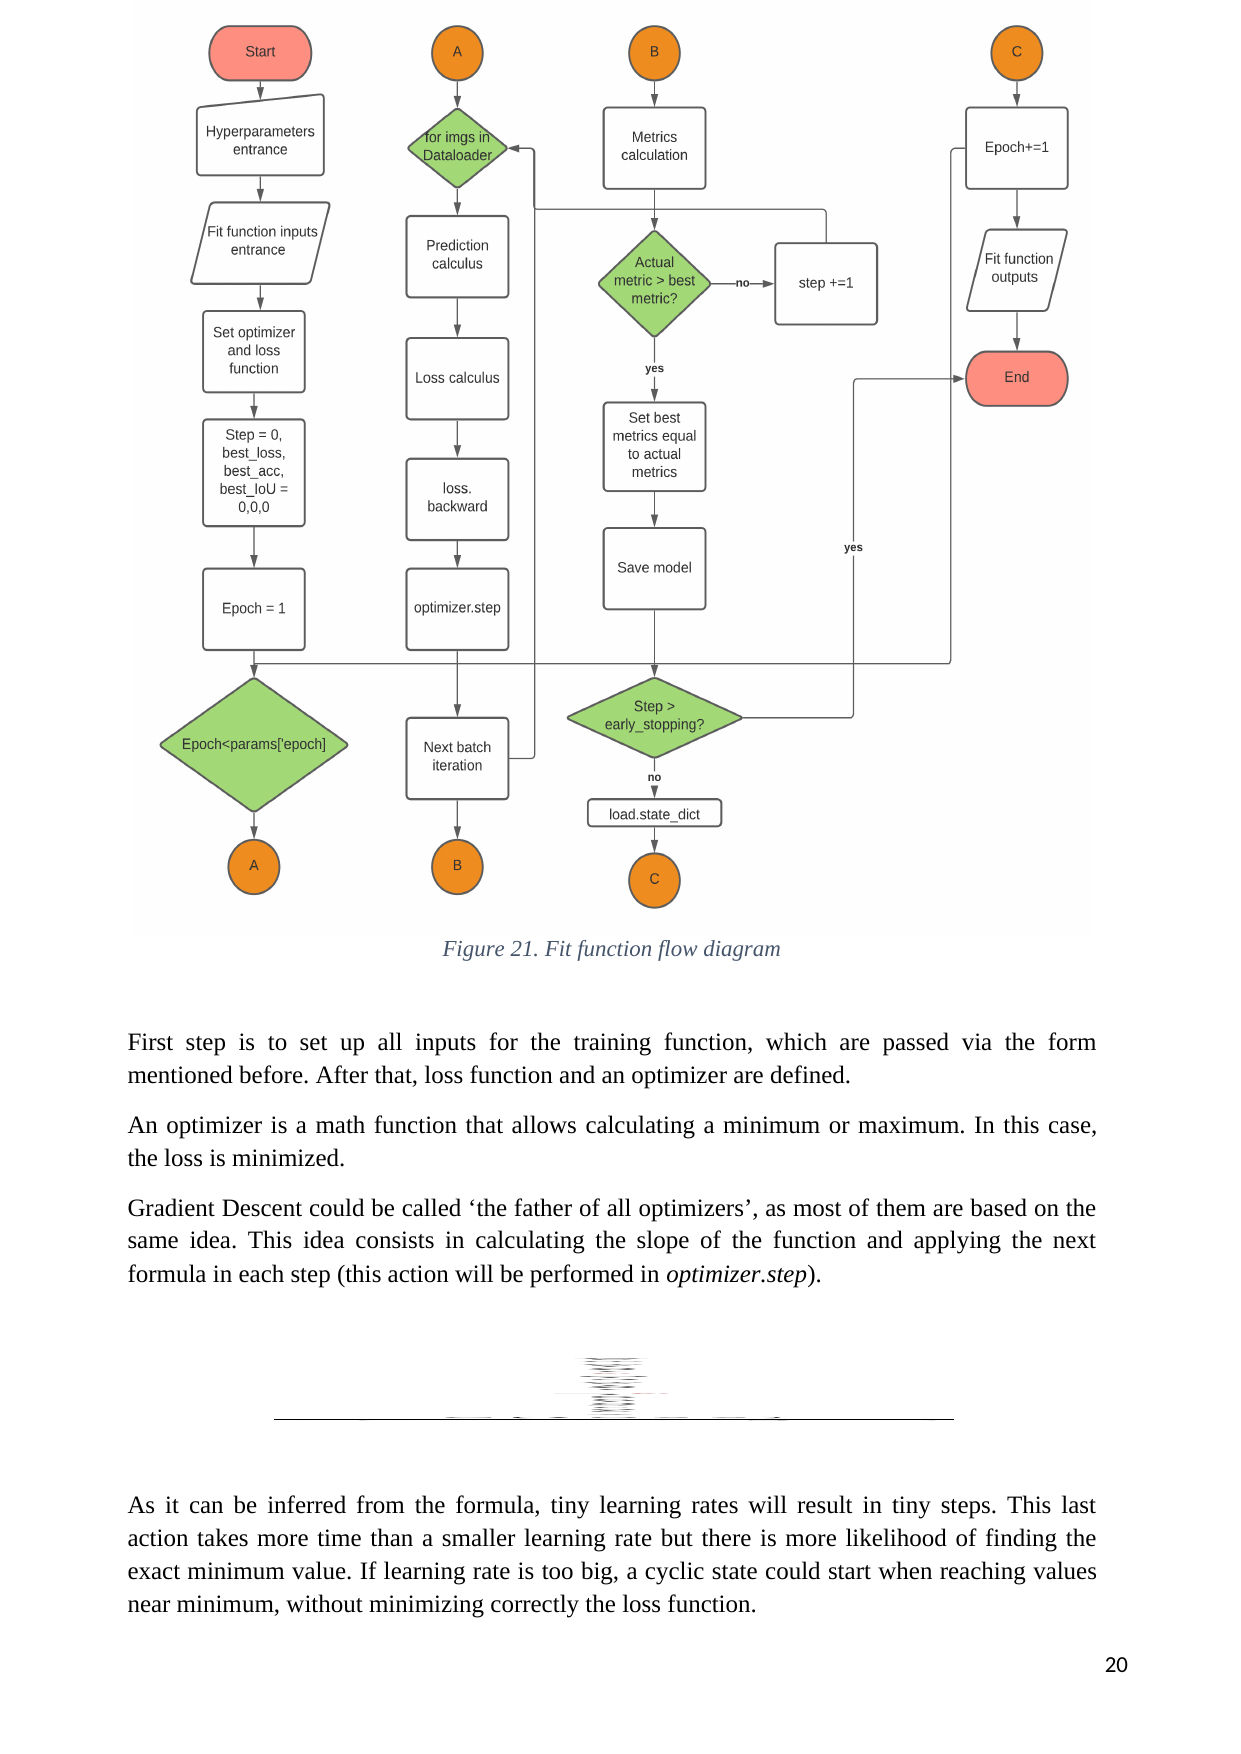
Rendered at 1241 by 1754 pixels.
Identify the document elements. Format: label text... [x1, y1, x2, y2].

text Gradient Descent could be called ‘the father of all optimizers’, as most of them are based on the same idea. This idea consists in calculating the slope of the function and applying the next formula in each step (this action will be performed in optimizer.step). [127, 1193, 1098, 1287]
text First step is to set up all inputs for the training function, which are passed via the form mentioned before. After that, loss function and an optimizer are defined. [127, 1027, 1098, 1089]
text Figure 21. Fit function flow diagram [127, 935, 1098, 961]
text An optimizer is a math function that allows calculating a minimum or maximum. In this case, the loss is minimized. [127, 1110, 1098, 1172]
text As it can be inferred from the formula, tiny learning rates will result in tiny steps. This last action takes more time than a smaller learning rate but there is more likelihood of finding the exact minimum value. If learning rate is too big, a cyclic state could start when reaching values near minimum, without minimizing correctly the loss function. [127, 1490, 1098, 1618]
